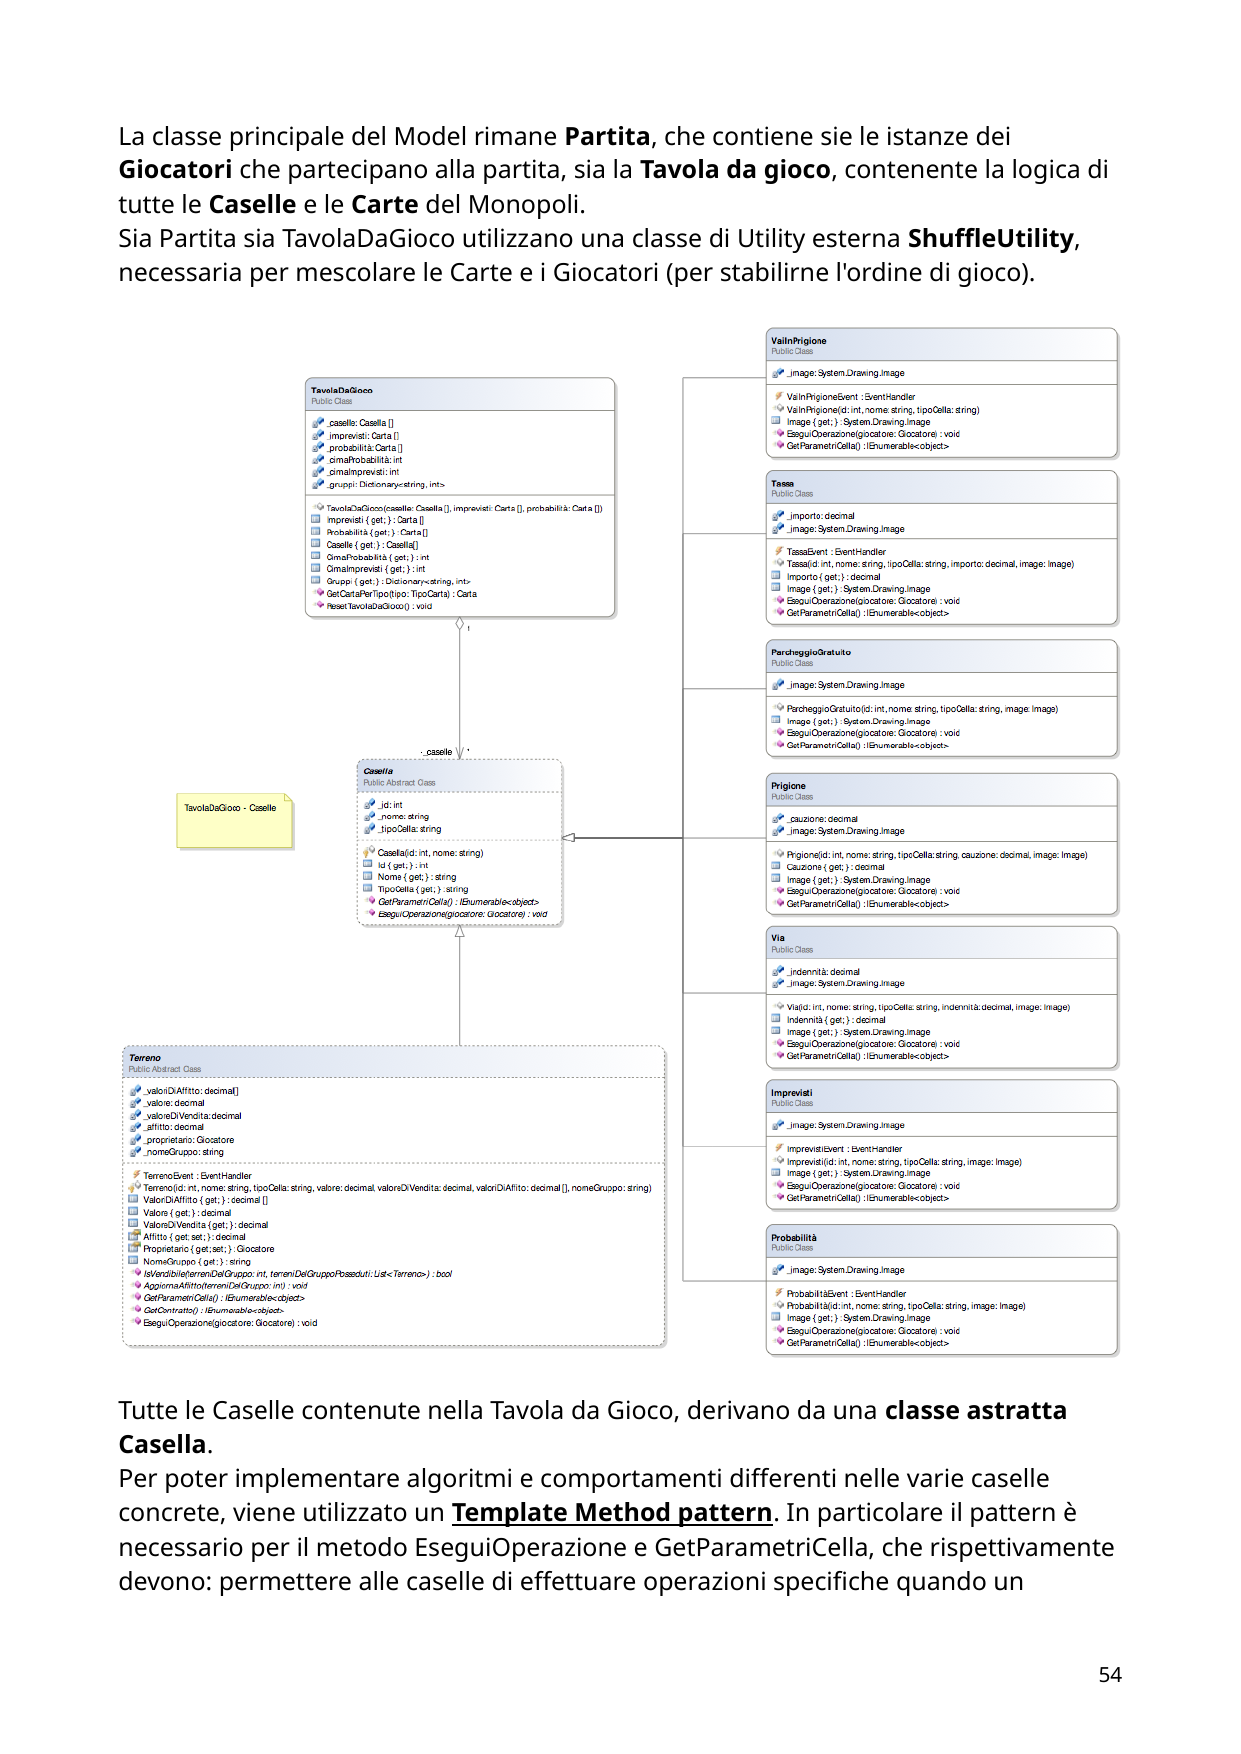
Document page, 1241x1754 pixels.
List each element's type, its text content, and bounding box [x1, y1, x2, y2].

text Sia Partita sia TavolaDaGioco utilizzano una classe di Utility esterna ShuffleUtility, necessaria per mescolare le Carte e i Giocatori (per stabilirne l'ordine di gioco). [118, 220, 1122, 288]
text Tutte le Caselle contenute nella Tavola da Gioco, derivano da una classe astratta Casella. [118, 1393, 1122, 1461]
picture [118, 322, 1122, 1359]
text Per poter implementare algoritmi e comportamenti differenti nelle varie caselle concrete, viene utilizzato un Template Method pattern. In particolare il pattern è necessario per il metodo EseguiOperazione e GetParametriCella, che rispettivamente devono: permettere alle caselle di effettuare operazioni specifiche quando un [118, 1461, 1122, 1597]
text La classe principale del Model rimane Partita, che contiene sie le istanze dei Giocatori che partecipano alla partita, sia la Tavola da gioco, contenente la logica di tutte le Caselle e le Carte del Monopoli. [118, 118, 1122, 220]
